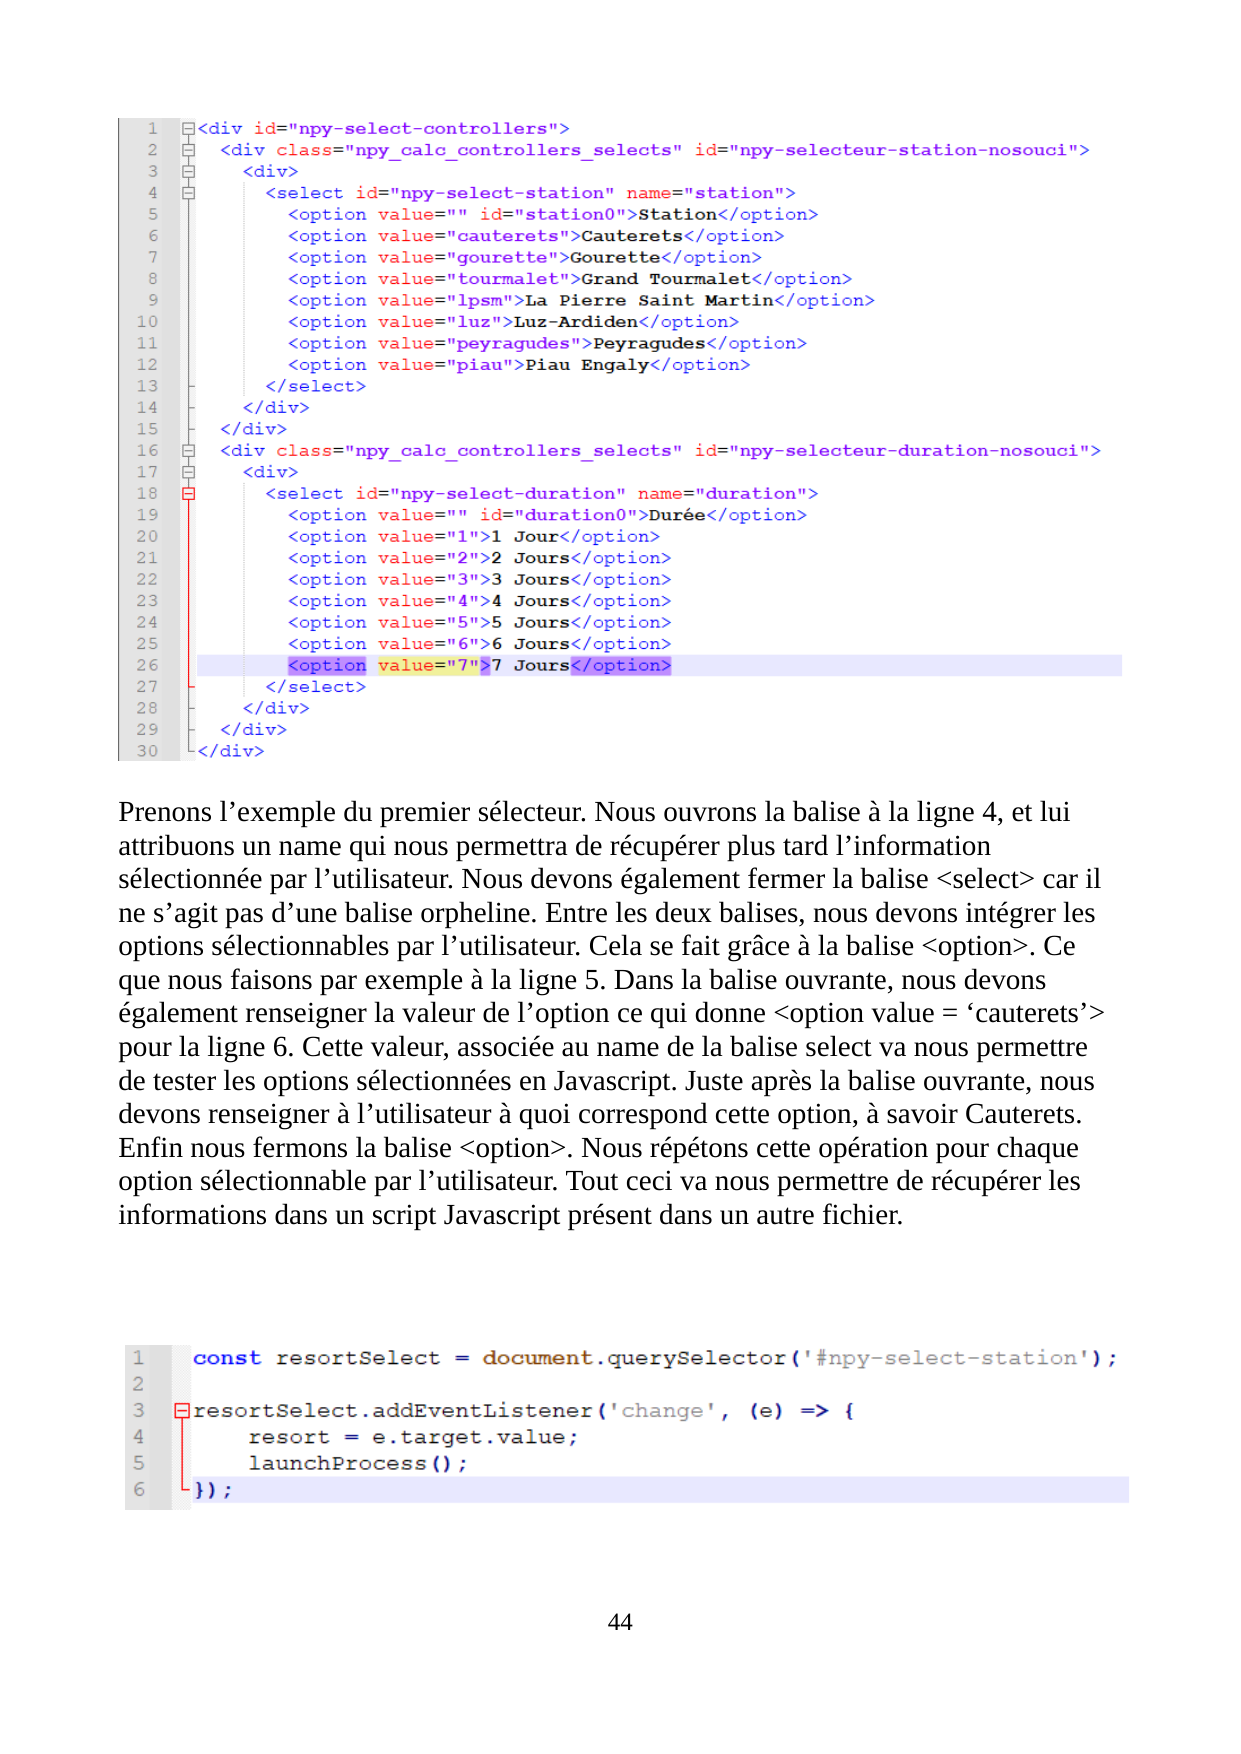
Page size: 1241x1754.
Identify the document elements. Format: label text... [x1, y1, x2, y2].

picture [125, 1345, 1130, 1510]
picture [118, 118, 1123, 761]
text Prenons l’exemple du premier sélecteur. Nous ouvrons la balise à la ligne 4, et lui attribuons un name qui nous permettra de récupérer plus tard l’information sélectionnée par l’utilisateur. Nous devons également fermer la balise <select> car il ne s’agit pas d’une balise orpheline. Entre les deux balises, nous devons intégrer les options sélectionnables par l’utilisateur. Cela se fait grâce à la balise <option>. Ce que nous faisons par exemple à la ligne 5. Dans la balise ouvrante, nous devons également renseigner la valeur de l’option ce qui donne <option value = ‘cauterets’> pour la ligne 6. Cette valeur, associée au name de la balise select va nous permettre de tester les options sélectionnées en Javascript. Juste après la balise ouvrante, nous devons renseigner à l’utilisateur à quoi correspond cette option, à savoir Cauterets. Enfin nous fermons la balise <option>. Nous répétons cette opération pour chaque option sélectionnable par l’utilisateur. Tout ceci va nous permettre de récupérer les informations dans un script Javascript présent dans un autre fichier. [118, 794, 1122, 1230]
